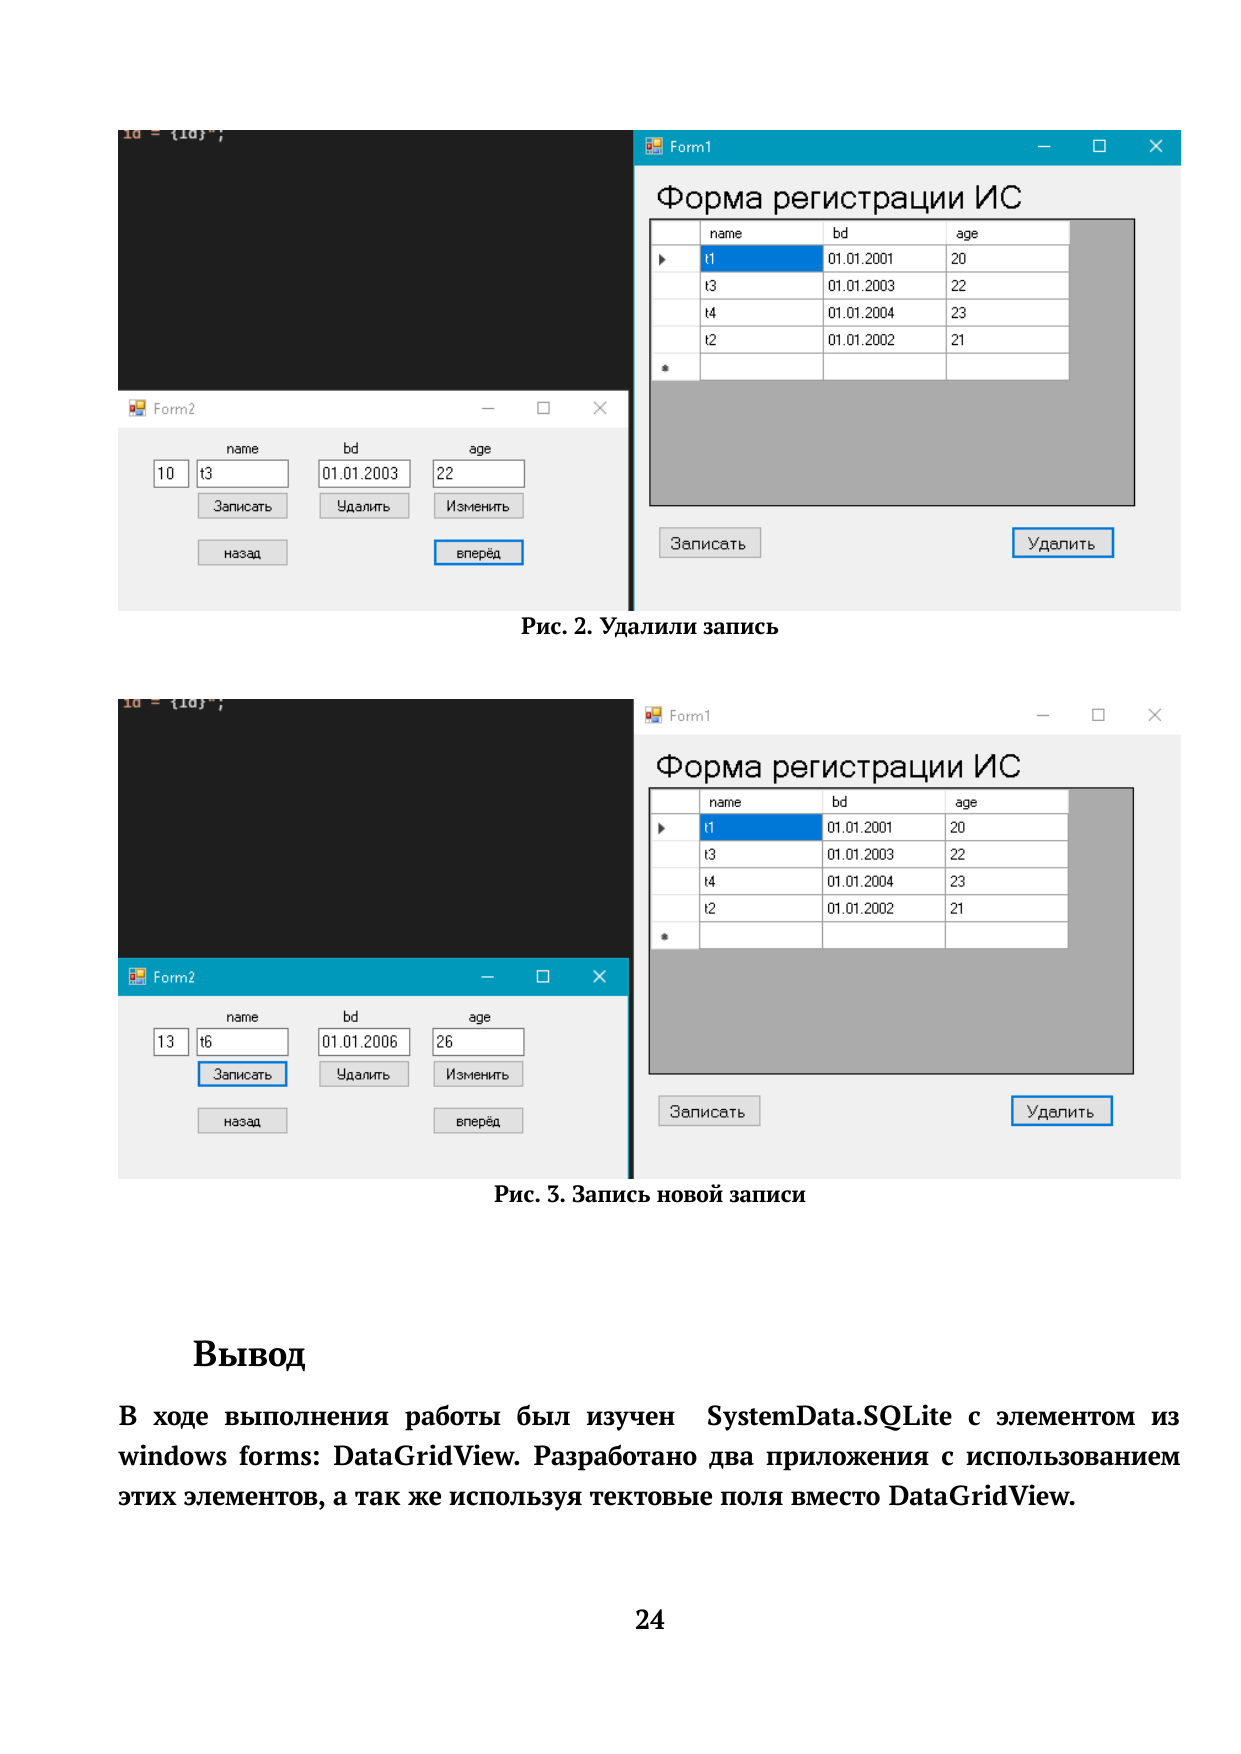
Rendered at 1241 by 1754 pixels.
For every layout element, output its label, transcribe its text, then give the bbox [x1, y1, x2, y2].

picture [594, 971, 605, 982]
picture [118, 699, 1182, 1179]
picture [118, 130, 1182, 611]
subtitle Вывод [192, 1330, 1181, 1374]
picture [129, 968, 146, 984]
text В ходе выполнения работы был изучен SystemData.SQLite с элементом из windows forms: DataGridView. Разработано два приложения с использованием этих элементов, а так же используя тектовые поля вместо DataGridView. [118, 1398, 1181, 1512]
picture [646, 138, 662, 154]
text Рис. 3. Запись новой записи [118, 1179, 1181, 1208]
text Рис. 2. Удалили запись [118, 611, 1181, 640]
picture [1150, 140, 1162, 151]
